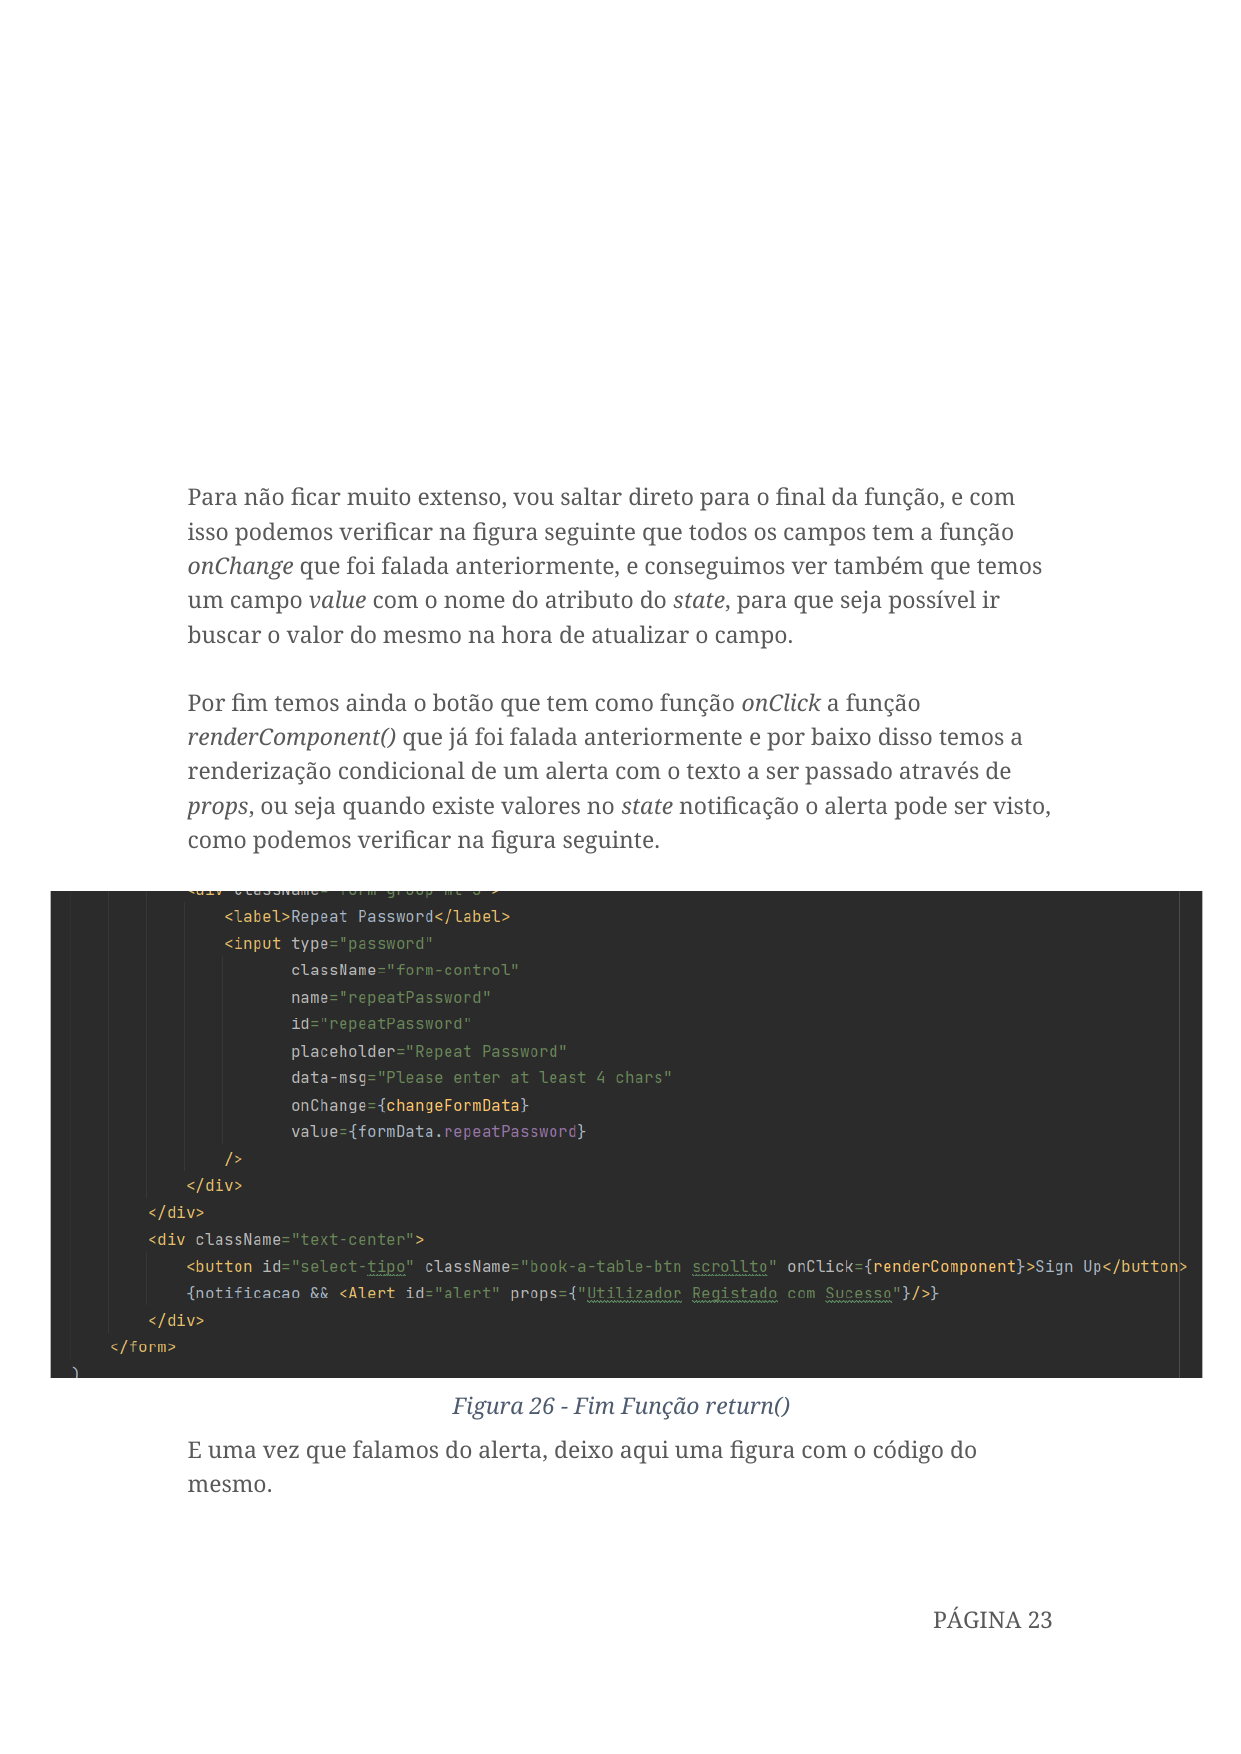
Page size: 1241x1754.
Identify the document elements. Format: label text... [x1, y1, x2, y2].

text Por fim temos ainda o botão que tem como função onClick a função renderComponent() que já foi falada anteriormente e por baixo disso temos a renderização condicional de um alerta com o texto a ser passado através de props, ou seja quando existe valores no state notificação o alerta pode ser visto, como podemos verificar na figura seguinte. [187, 686, 1053, 855]
table_header Figura 26 - Fim Função return() [39, 879, 1206, 1422]
text E uma vez que falamos do alerta, deixo aqui uma figura com o código do mesmo. [187, 1434, 1053, 1500]
text Para não ficar muito extenso, vou saltar direto para o final da função, e com isso podemos verificar na figura seguinte que todos os campos tem a função onChange que foi falada anteriormente, e conseguimos ver também que temos um campo value com o nome do atributo do state, para que seja possível ir buscar o valor do mesmo na hora de atualizar o campo. [187, 481, 1053, 650]
